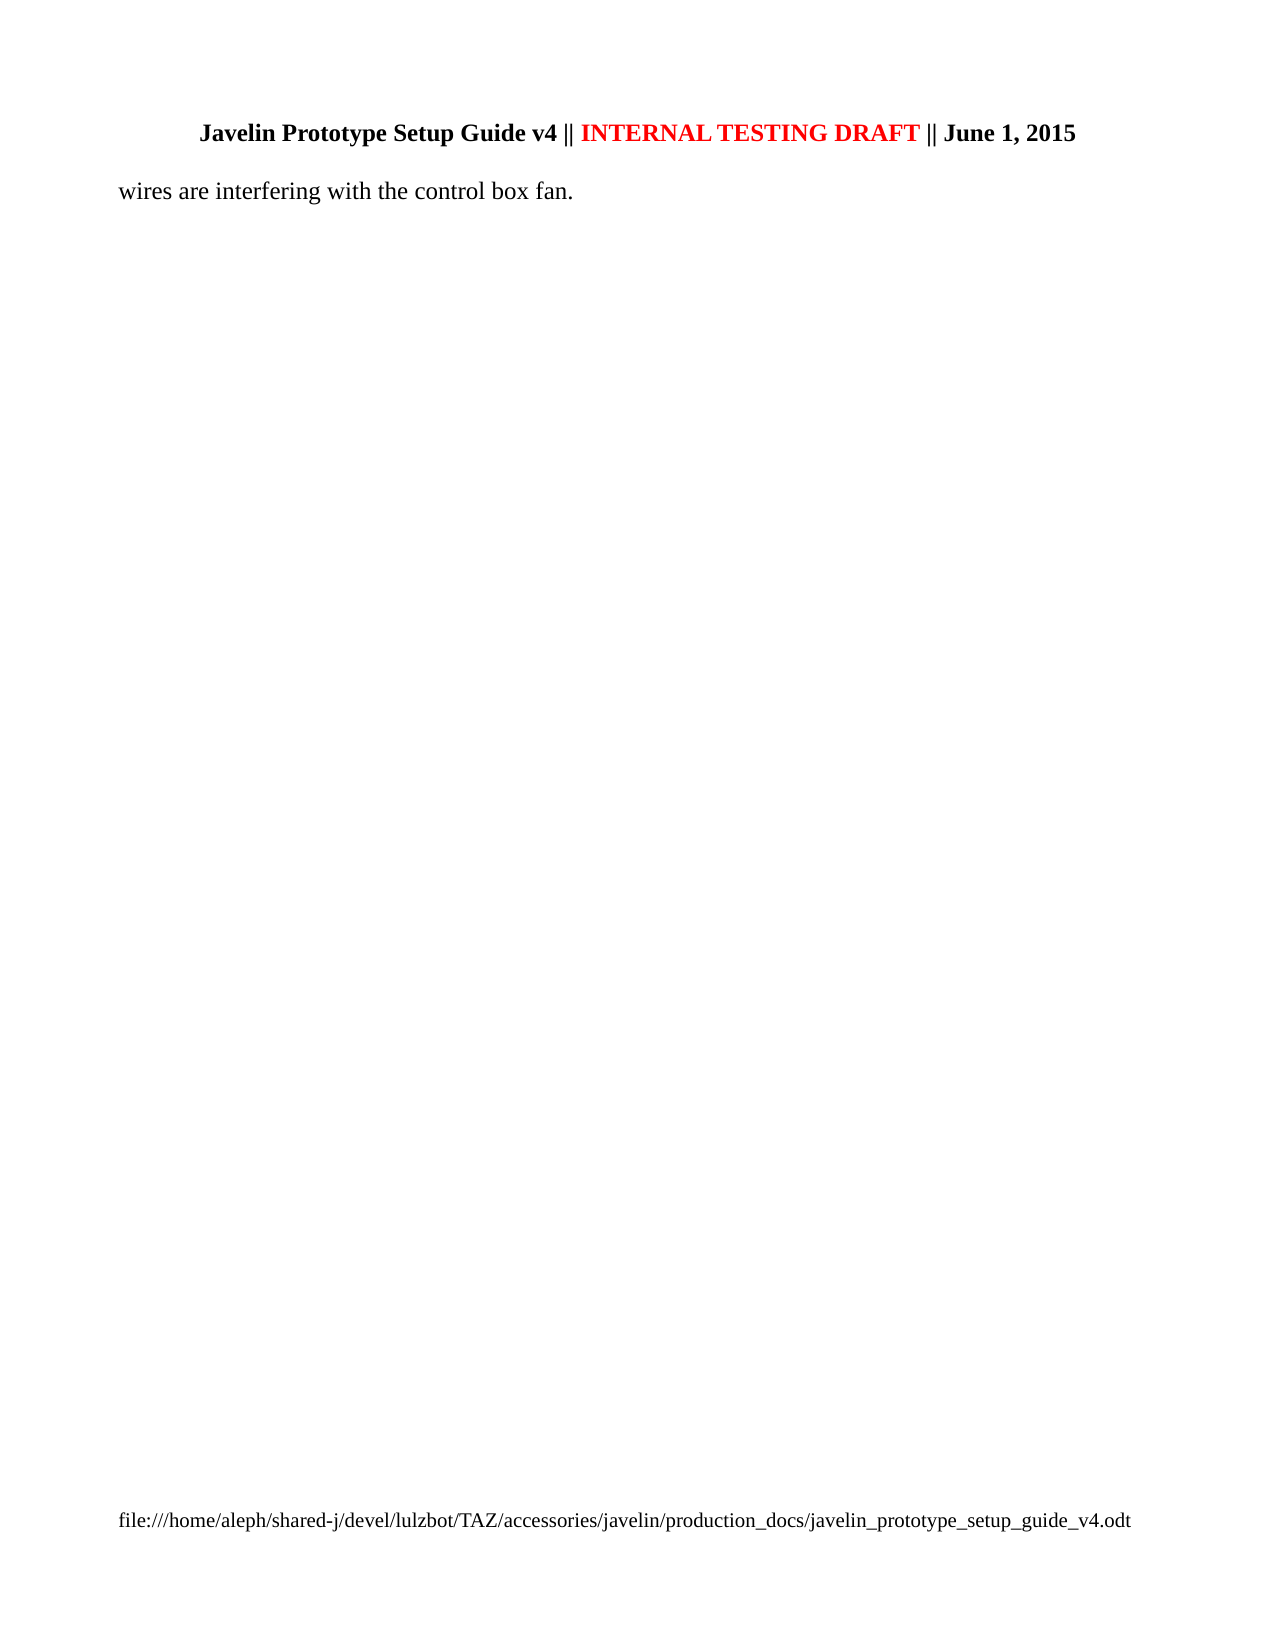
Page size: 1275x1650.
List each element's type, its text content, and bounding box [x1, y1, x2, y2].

text wires are interfering with the control box fan. [118, 176, 637, 205]
